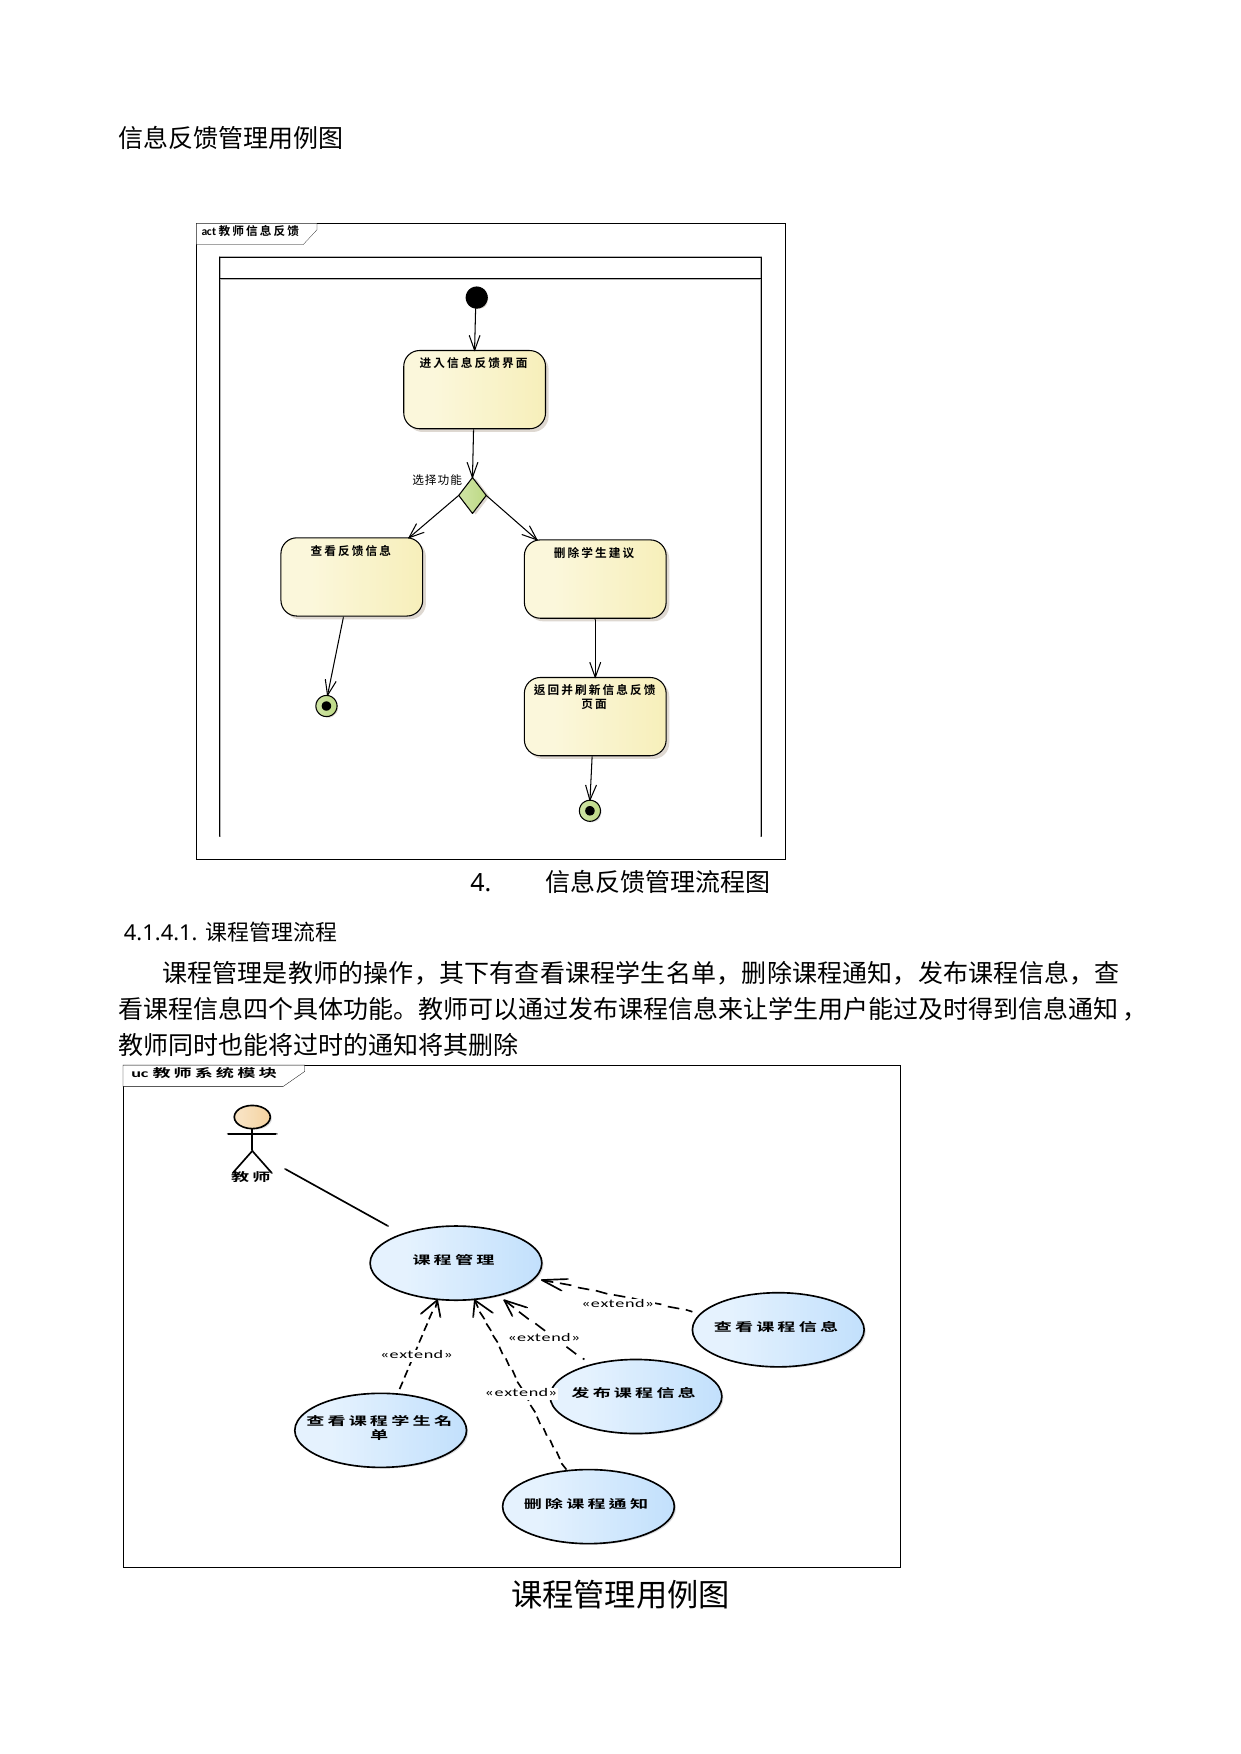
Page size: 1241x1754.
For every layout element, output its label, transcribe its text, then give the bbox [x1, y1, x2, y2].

text 课程管理是教师的操作，其下有查看课程学生名单，删除课程通知，发布课程信息，查看课程信息四个具体功能。教师可以通过发布课程信息来让学生用户能过及时得到信息通知，教师同时也能将过时的通知将其删除 [118, 953, 1122, 1062]
text 课程管理用例图 [118, 1570, 1122, 1615]
text 信息反馈管理用例图 [118, 118, 1122, 154]
subtitle 信息反馈管理流程图 [118, 863, 1122, 899]
subtitle 课程管理流程 [118, 915, 1122, 947]
